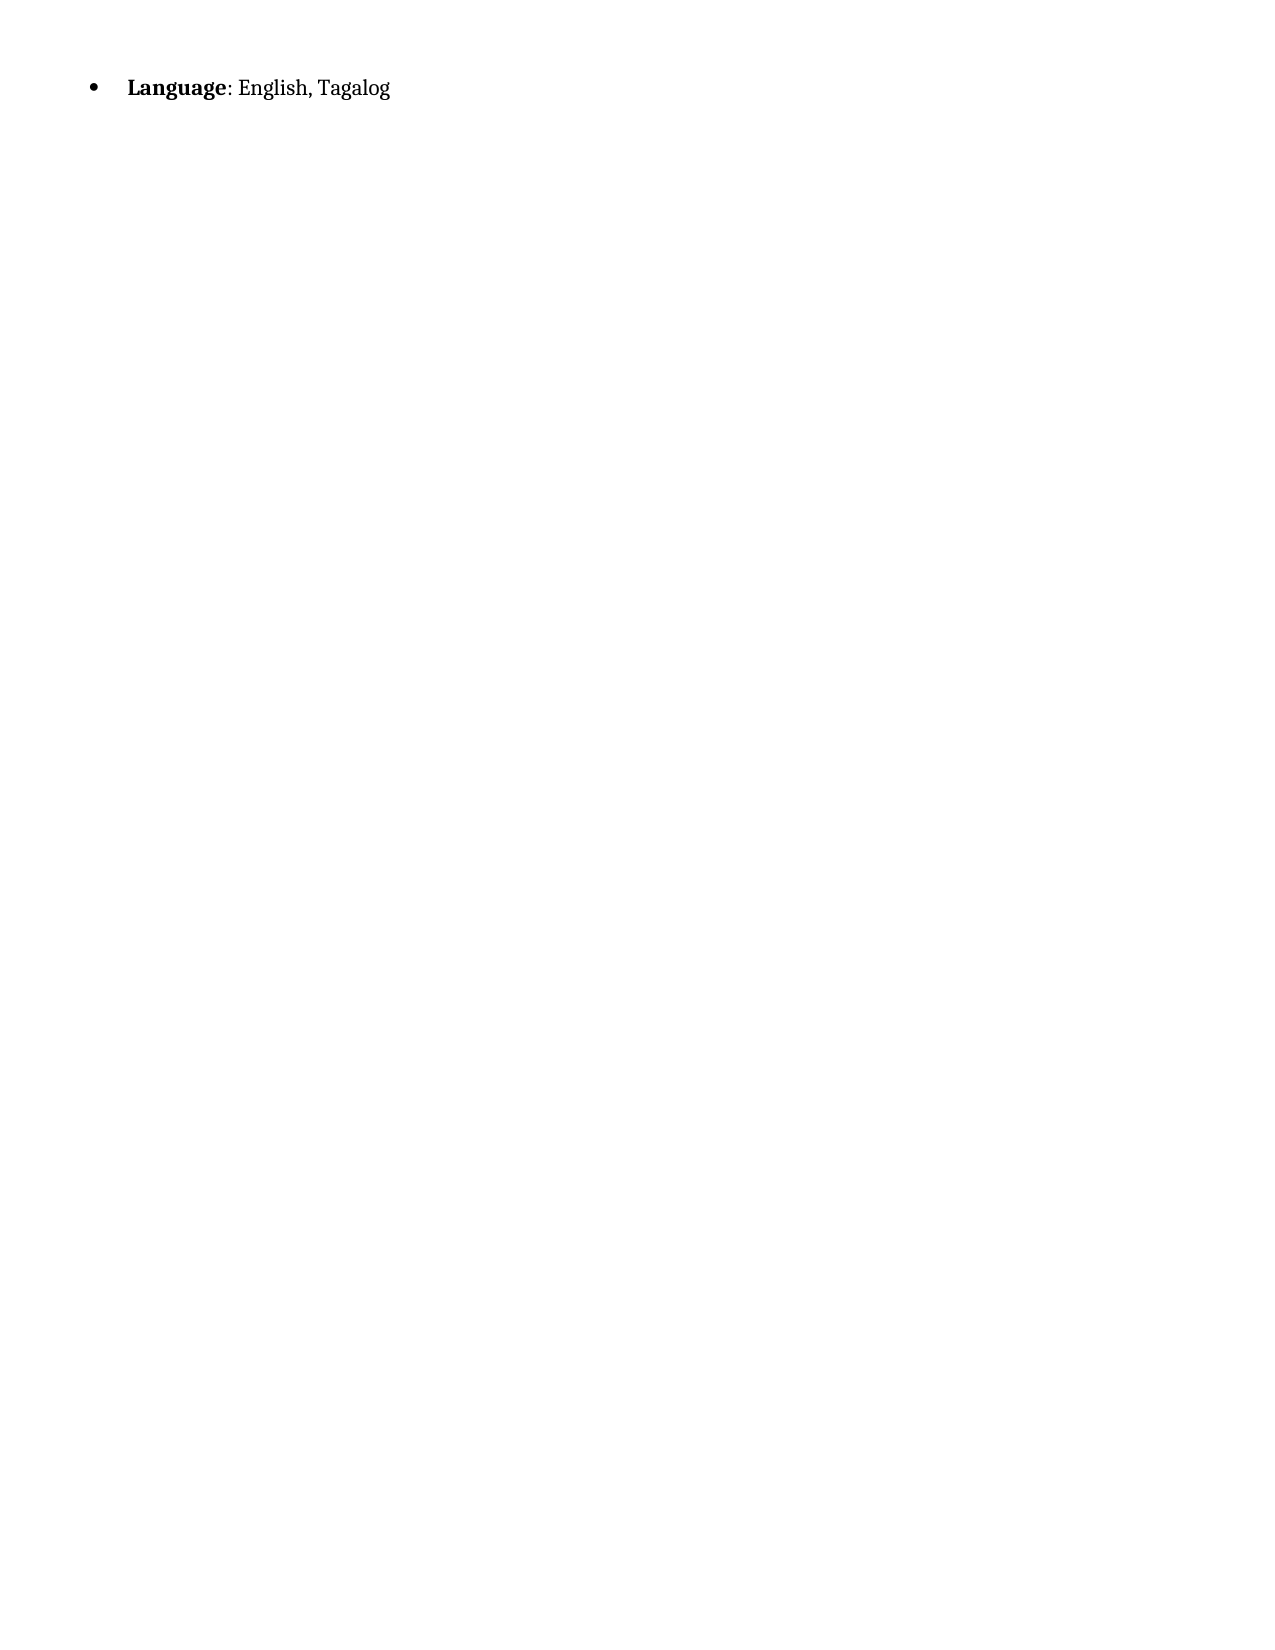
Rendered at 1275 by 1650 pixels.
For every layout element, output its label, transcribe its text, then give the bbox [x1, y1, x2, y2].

list Language: English, Tagalog [90, 75, 1200, 101]
